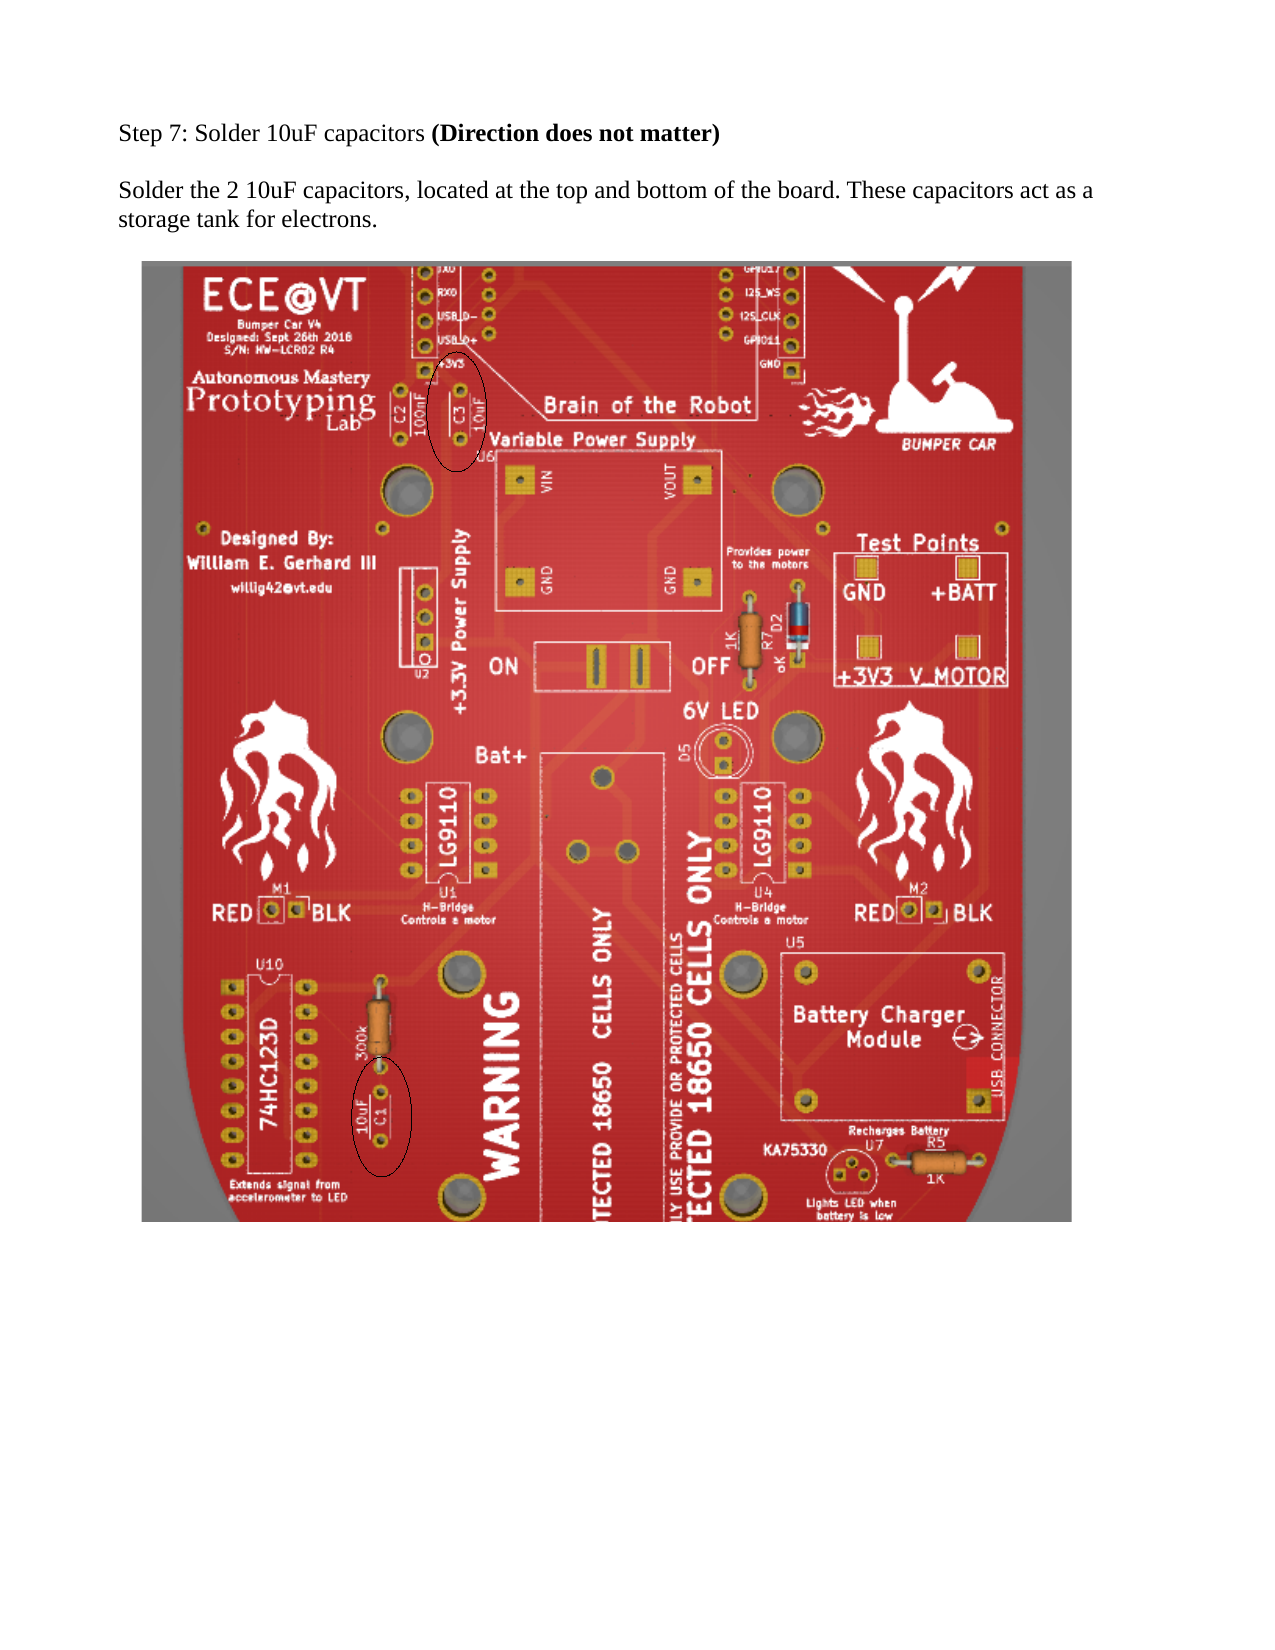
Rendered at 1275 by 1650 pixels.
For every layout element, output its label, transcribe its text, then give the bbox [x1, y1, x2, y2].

text Solder the 2 10uF capacitors, located at the top and bottom of the board. These capacitors act as a storage tank for electrons. [118, 176, 1157, 233]
picture [141, 261, 1072, 1222]
text Step 7: Solder 10uF capacitors (Direction does not matter) [118, 118, 1157, 147]
